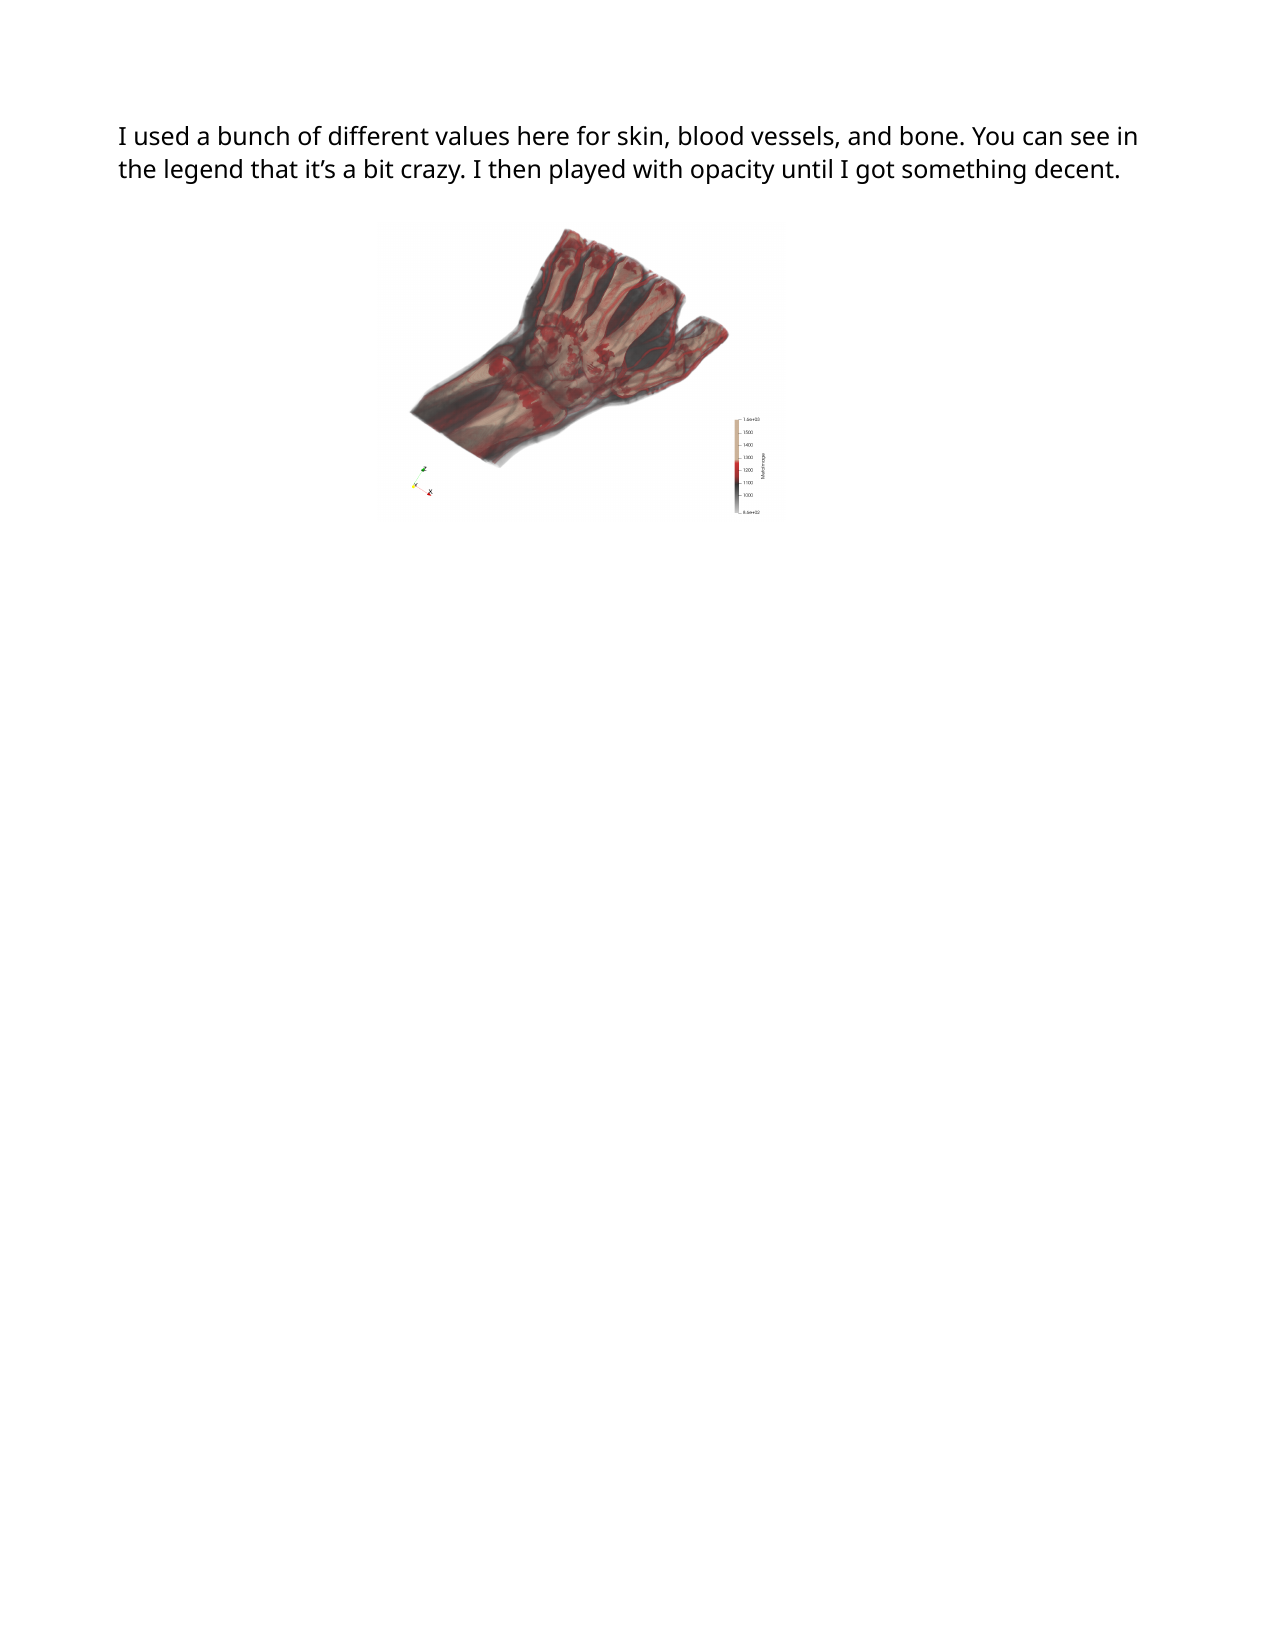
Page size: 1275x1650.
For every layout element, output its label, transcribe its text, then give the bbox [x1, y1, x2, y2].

text I used a bunch of different values here for skin, blood vessels, and bone. You can see in the legend that it’s a bit crazy. I then played with opacity until I got something decent. [118, 118, 1157, 186]
picture [376, 222, 786, 522]
